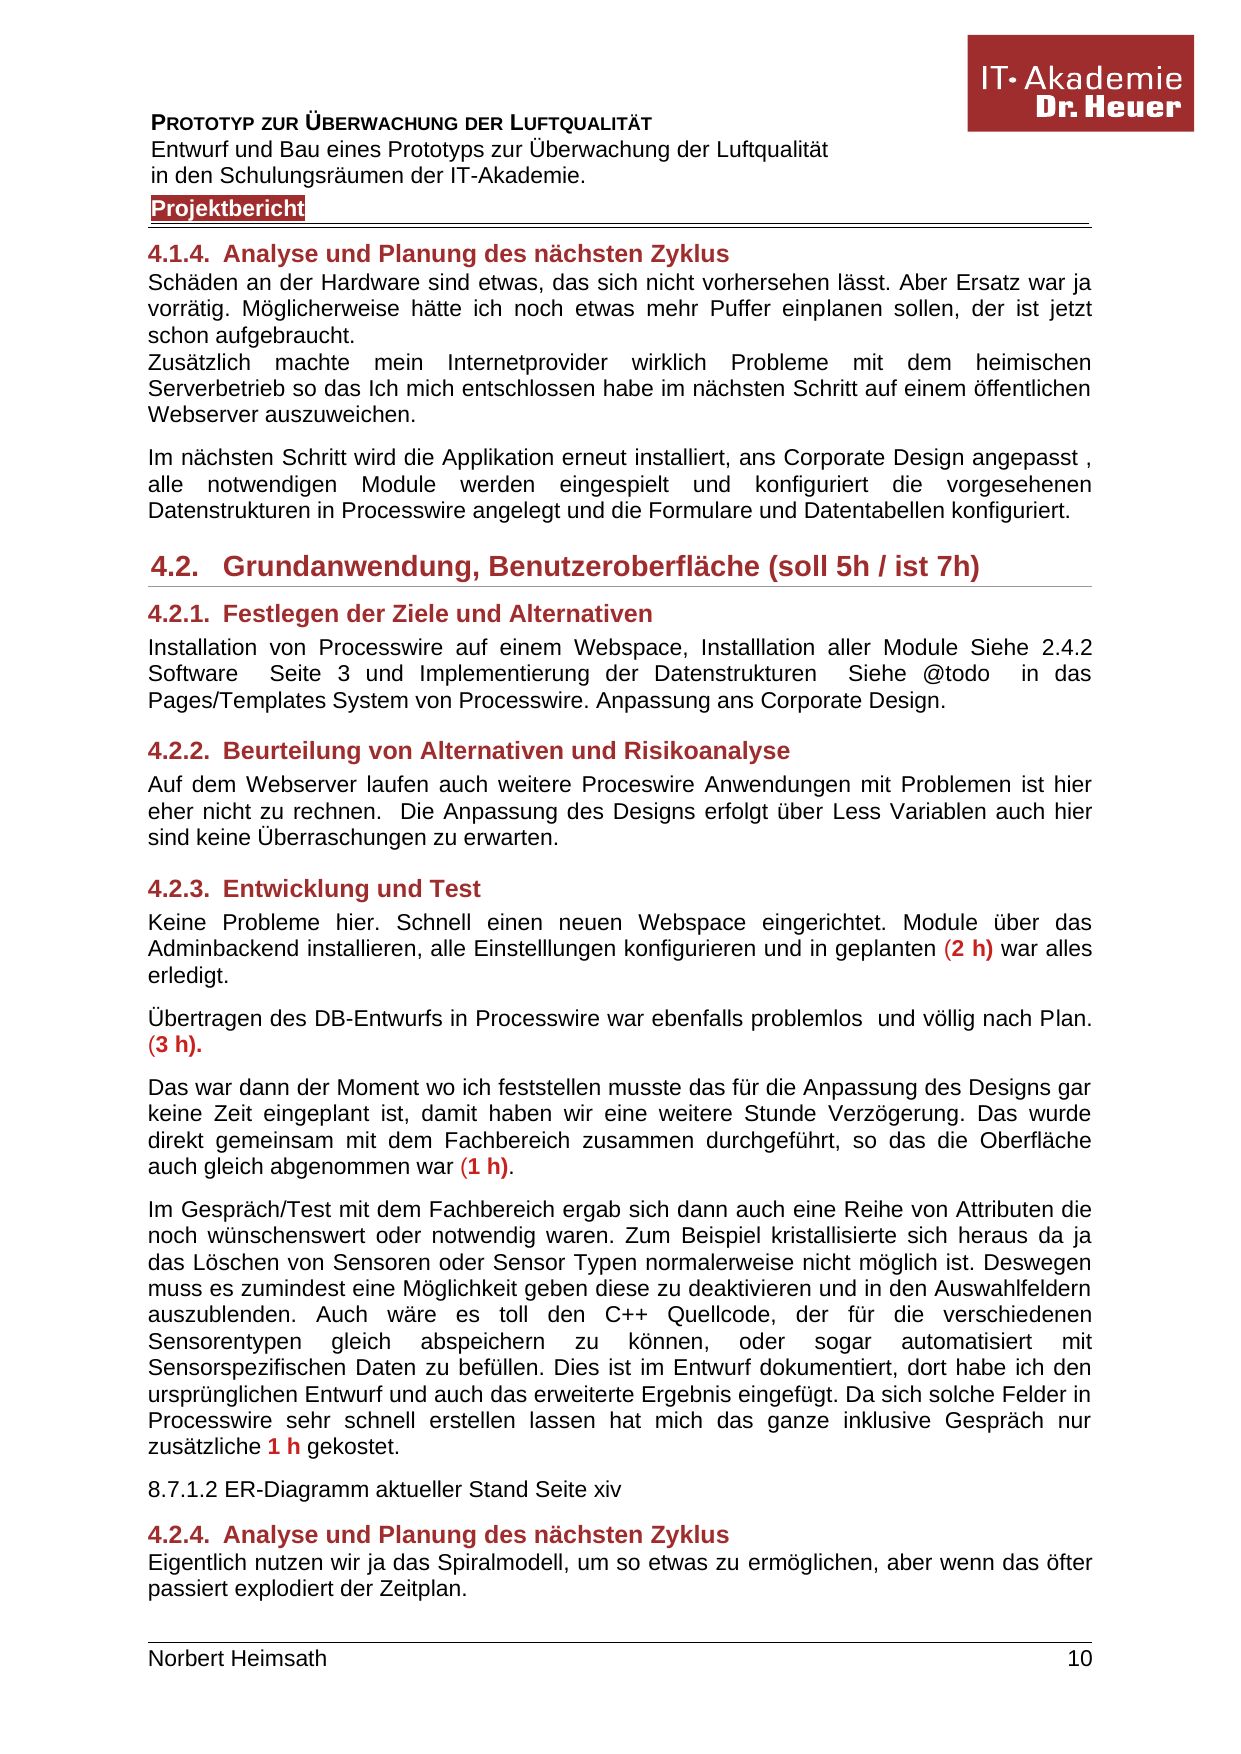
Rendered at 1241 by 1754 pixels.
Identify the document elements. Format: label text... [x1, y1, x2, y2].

subtitle Entwicklung und Test [148, 874, 1092, 902]
subtitle Analyse und Planung des nächsten Zyklus [148, 239, 1092, 268]
text 8.7.1.2 ER-Diagramm aktueller Stand Seite xvi [148, 1476, 1092, 1503]
text Im nächsten Schritt wird die Applikation erneut installiert, ans Corporate Design angepasst , alle notwendigen Module werden eingespielt und konfiguriert die vorgesehenen Datenstrukturen in Processwire angelegt und die Formulare und Datentabellen konfiguriert. [148, 444, 1092, 523]
subtitle Analyse und Planung des nächsten Zyklus [148, 1520, 1092, 1548]
text Eigentlich nutzen wir ja das Spiralmodell, um so etwas zu ermöglichen, aber wenn das öfter passiert explodiert der Zeitplan. [148, 1549, 1092, 1602]
text Das war dann der Moment wo ich feststellen musste das für die Anpassung des Designs gar keine Zeit eingeplant ist, damit haben wir eine weitere Stunde Verzögerung. Das wurde direkt gemeinsam mit dem Fachbereich zusammen durchgeführt, so das die Oberfläche auch gleich abgenommen war (1 h). [148, 1074, 1092, 1179]
subtitle Beurteilung von Alternativen und Risikoanalyse [148, 736, 1092, 765]
text Übertragen des DB-Entwurfs in Processwire war ebenfalls problemlos und völlig nach Plan. (3 h). [148, 1004, 1092, 1057]
text Schäden an der Hardware sind etwas, das sich nicht vorhersehen lässt. Aber Ersatz war ja vorrätig. Möglicherweise hätte ich noch etwas mehr Puffer einplanen sollen, der ist jetzt schon aufgebraucht. [148, 269, 1092, 348]
subtitle Festlegen der Ziele und Alternativen [148, 599, 1092, 628]
text Auf dem Webserver laufen auch weitere Proceswire Anwendungen mit Problemen ist hier eher nicht zu rechnen. Die Anpassung des Designs erfolgt über Less Variablen auch hier sind keine Überraschungen zu erwarten. [148, 771, 1092, 851]
text Zusätzlich machte mein Internetprovider wirklich Probleme mit dem heimischen Serverbetrieb so das Ich mich entschlossen habe im nächsten Schritt auf einem öffentlichen Webserver auszuweichen. [148, 348, 1092, 428]
text Installation von Processwire auf einem Webspace, Installlation aller Module Siehe 2.4.2 Software Seite 3 und Implementierung der Datenstrukturen Siehe @todo in das Pages/Templates System von Processwire. Anpassung ans Corporate Design. [148, 634, 1092, 713]
text Keine Probleme hier. Schnell einen neuen Webspace eingerichtet. Module über das Adminbackend installieren, alle Einstelllungen konfigurieren und in geplanten (2 h) war alles erledigt. [148, 909, 1092, 988]
subtitle Grundanwendung, Benutzeroberfläche (soll 5h / ist 7h) [148, 546, 1092, 586]
text Im Gespräch/Test mit dem Fachbereich ergab sich dann auch eine Reihe von Attributen die noch wünschenswert oder notwendig waren. Zum Beispiel kristallisierte sich heraus da ja das Löschen von Sensoren oder Sensor Typen normalerweise nicht möglich ist. Deswegen muss es zumindest eine Möglichkeit geben diese zu deaktivieren und in den Auswahlfeldern auszublenden. Auch wäre es toll den C++ Quellcode, der für die verschiedenen Sensorentypen gleich abspeichern zu können, oder sogar automatisiert mit Sensorspezifischen Daten zu befüllen. Dies ist im Entwurf dokumentiert, dort habe ich den ursprünglichen Entwurf und auch das erweiterte Ergebnis eingefügt. Da sich solche Felder in Processwire sehr schnell erstellen lassen hat mich das ganze inklusive Gespräch nur zusätzliche 1 h gekostet. [148, 1196, 1092, 1459]
